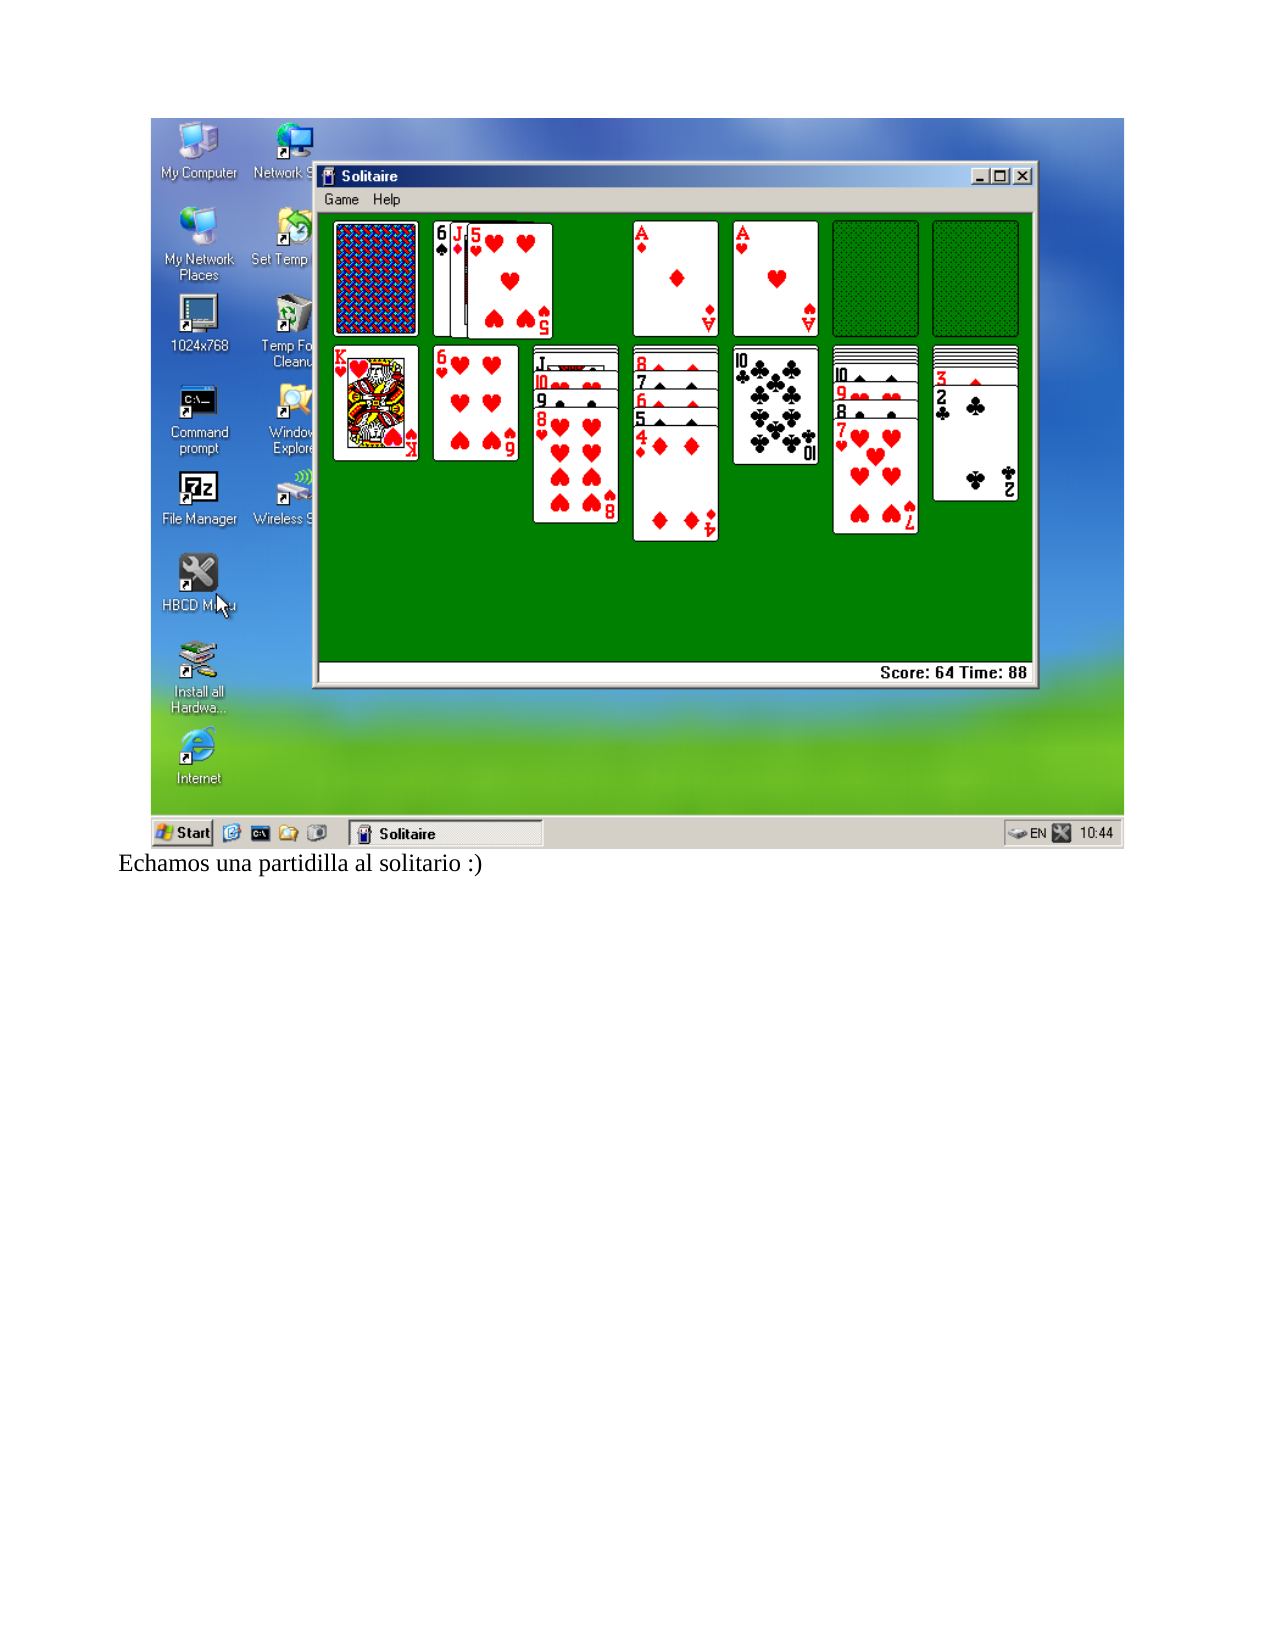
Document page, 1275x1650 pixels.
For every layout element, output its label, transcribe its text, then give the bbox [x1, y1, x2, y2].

picture [150, 118, 1125, 849]
text Echamos una partidilla al solitario :) [118, 118, 1157, 877]
